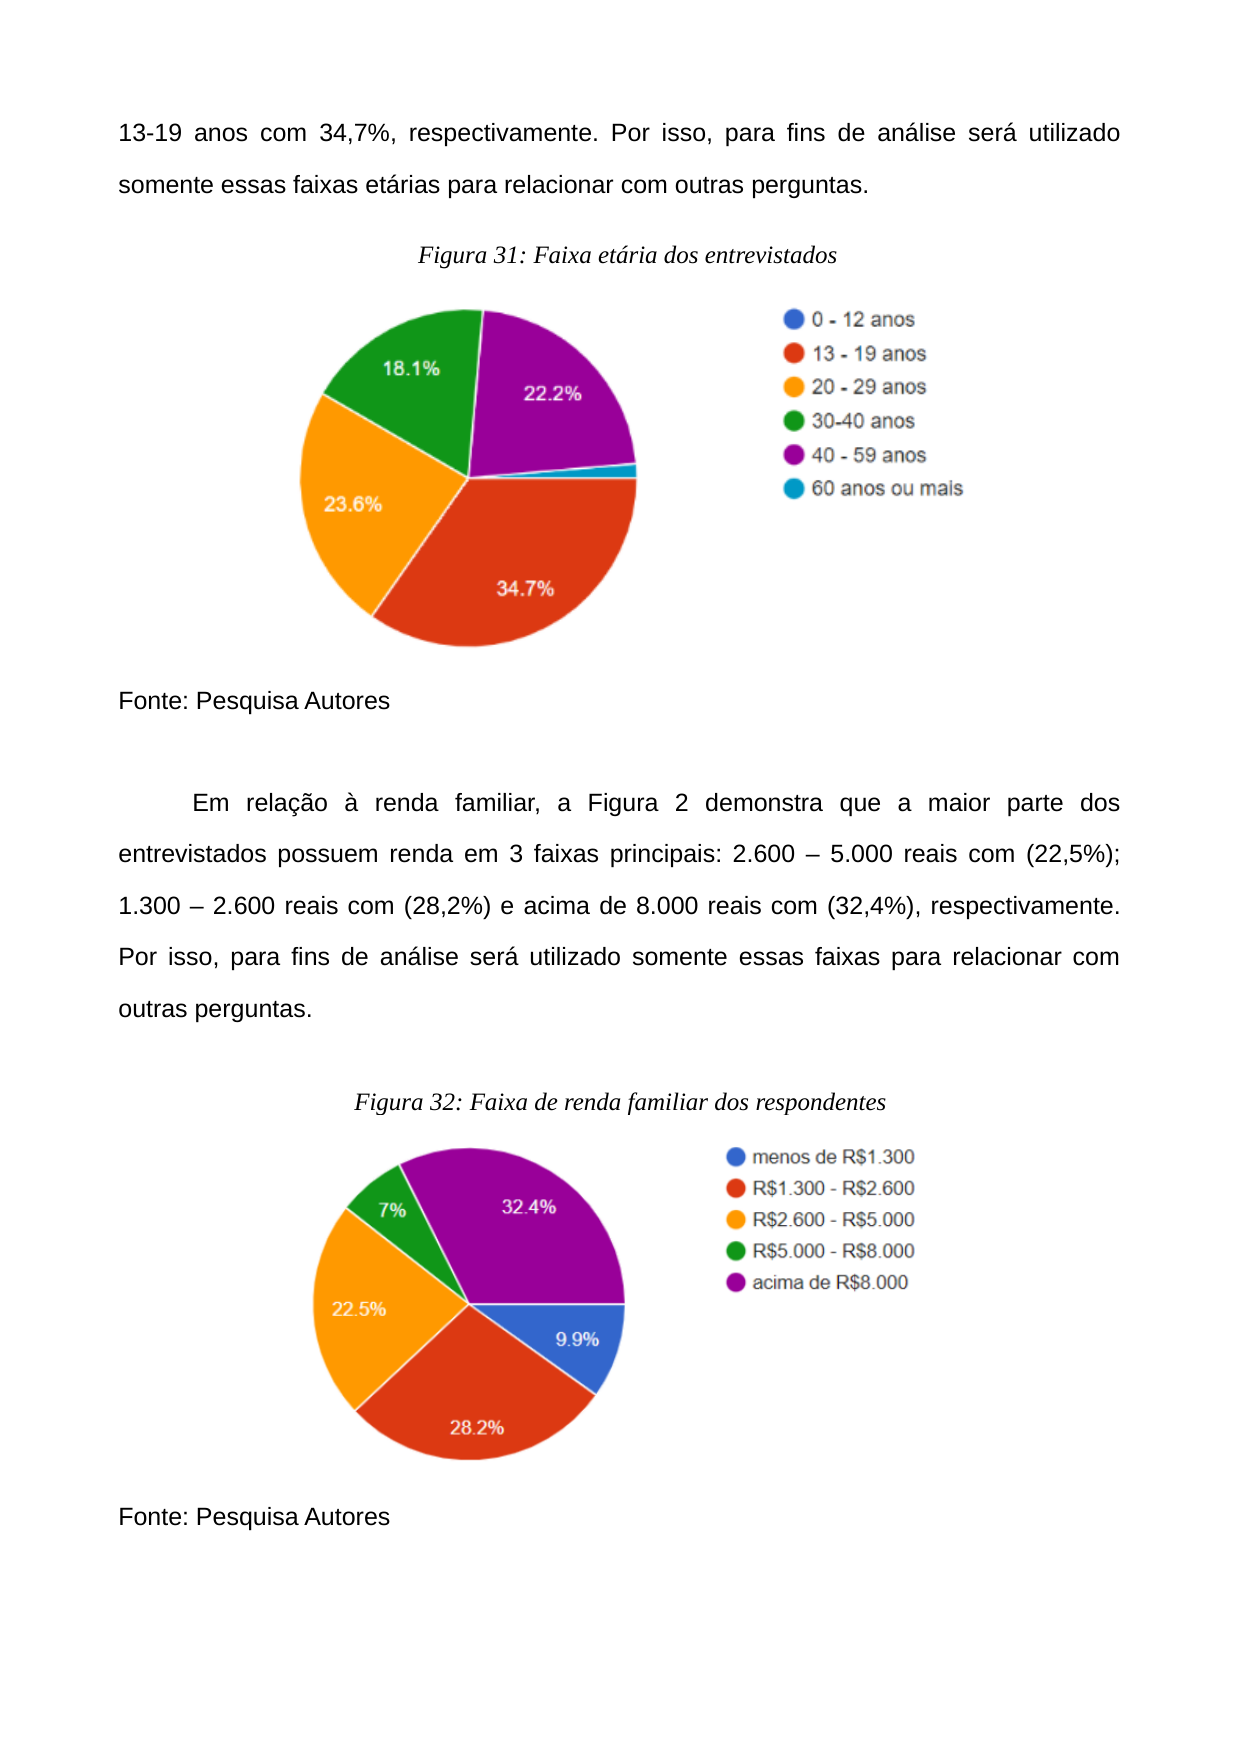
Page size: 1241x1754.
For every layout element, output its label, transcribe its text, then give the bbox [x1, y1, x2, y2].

text 13-19 anos com 34,7%, respectivamente. Por isso, para fins de análise será utilizado somente essas faixas etárias para relacionar com outras perguntas. [118, 118, 1122, 198]
text Em relação à renda familiar, a Figura 2 demonstra que a maior parte dos entrevistados possuem renda em 3 faixas principais: 2.600 – 5.000 reais com (22,5%); 1.300 – 2.600 reais com (28,2%) e acima de 8.000 reais com (32,4%), respectivamente. Por isso, para fins de análise será utilizado somente essas faixas para relacionar com outras perguntas. [118, 788, 1122, 1022]
text Figura 32: Faixa de renda familiar dos respondentes [277, 1087, 965, 1115]
picture [275, 269, 982, 656]
text [276, 228, 982, 241]
text Fonte: Pesquisa Autores [118, 271, 1122, 715]
text Figura 31: Faixa etária dos entrevistados [276, 241, 982, 269]
picture [277, 1115, 966, 1473]
text [277, 1074, 965, 1087]
text Fonte: Pesquisa Autores [118, 1095, 1122, 1530]
